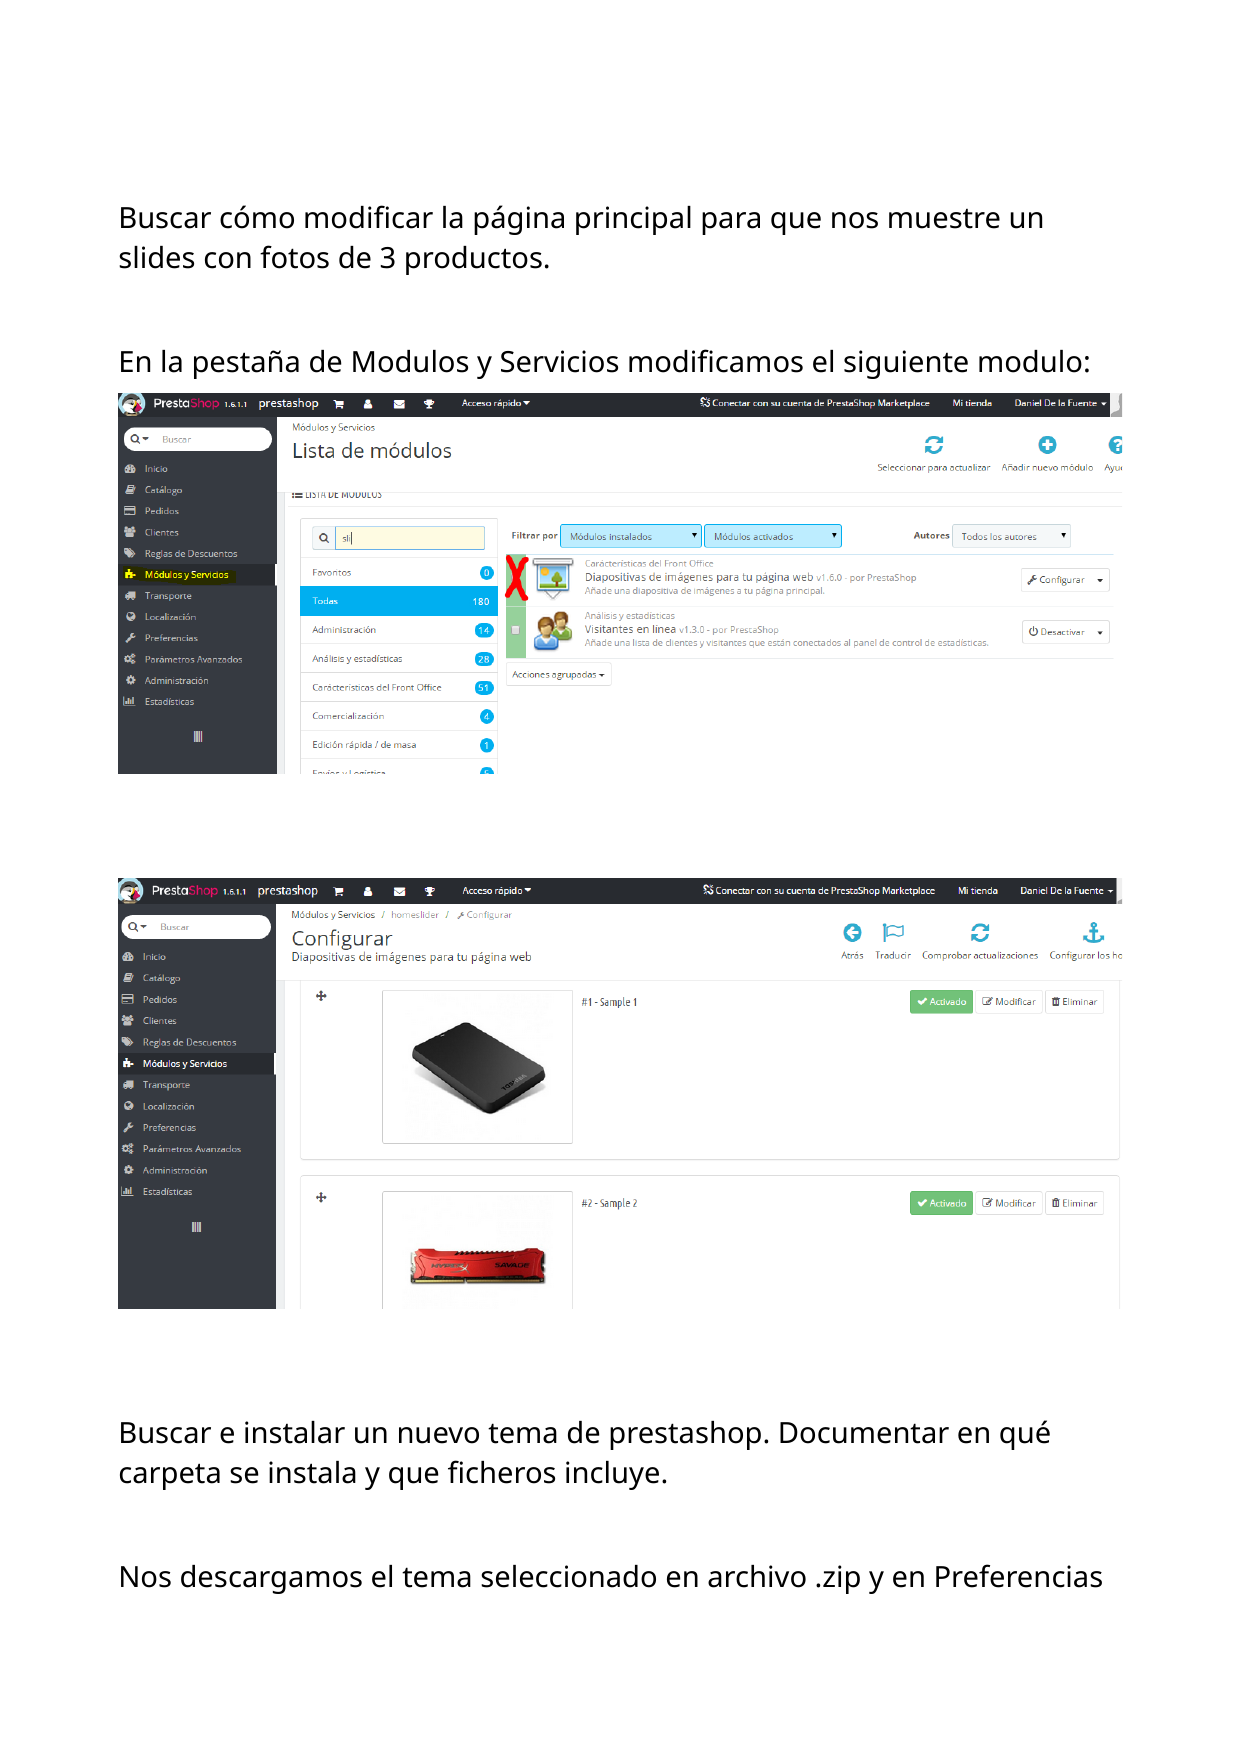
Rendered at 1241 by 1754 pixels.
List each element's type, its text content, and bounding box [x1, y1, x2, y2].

text Buscar cómo modificar la página principal para que nos muestre un slides con fotos de 3 productos. [118, 197, 1122, 277]
text Nos descargamos el tema seleccionado en archivo .zip y en Preferencias [118, 1557, 1122, 1596]
picture [118, 878, 1123, 1309]
text En la pestaña de Modulos y Servicios modificamos el siguiente modulo: [118, 342, 1122, 381]
text Buscar e instalar un nuevo tema de prestashop. Documentar en qué carpeta se instala y que ficheros incluye. [118, 1413, 1122, 1492]
picture [118, 393, 1123, 774]
